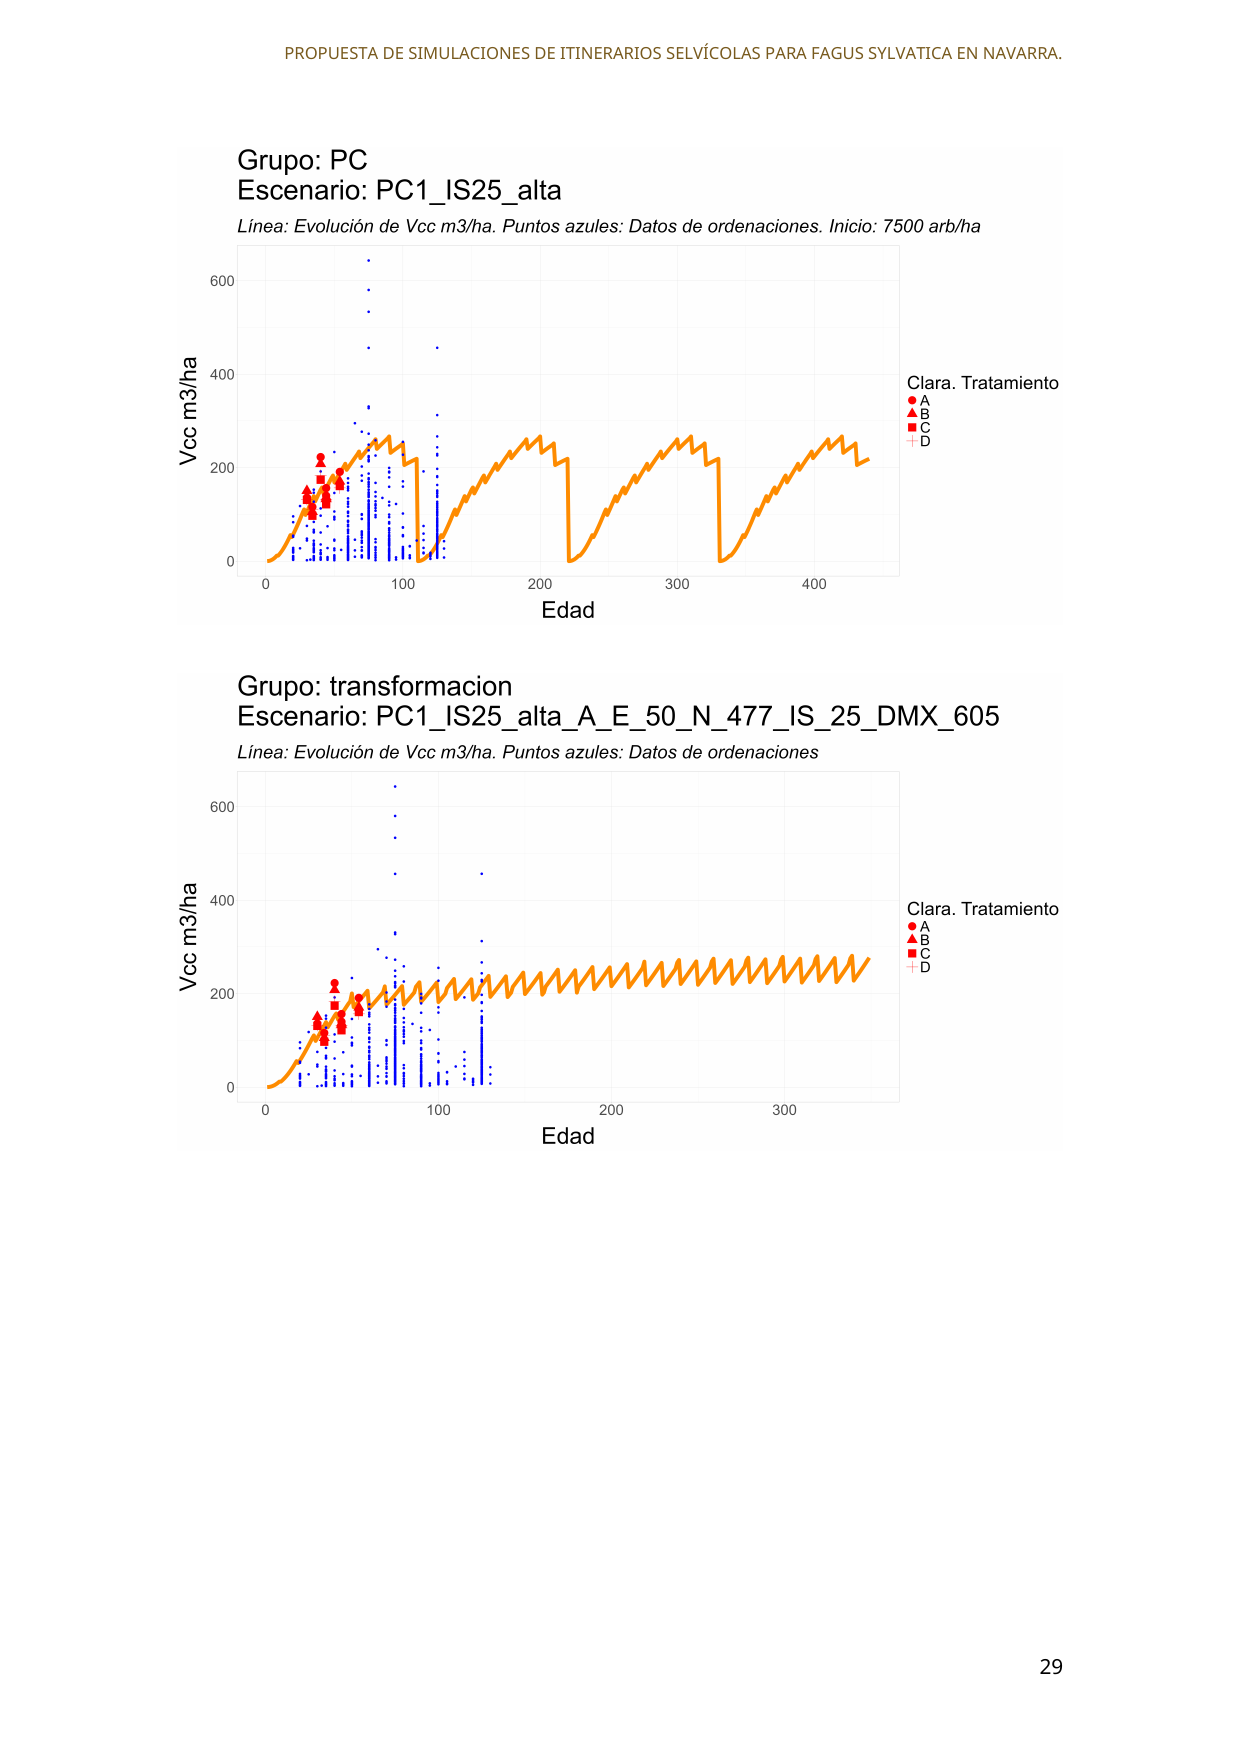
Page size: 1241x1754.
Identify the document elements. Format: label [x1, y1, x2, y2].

picture [177, 147, 1063, 625]
picture [177, 673, 1063, 1151]
